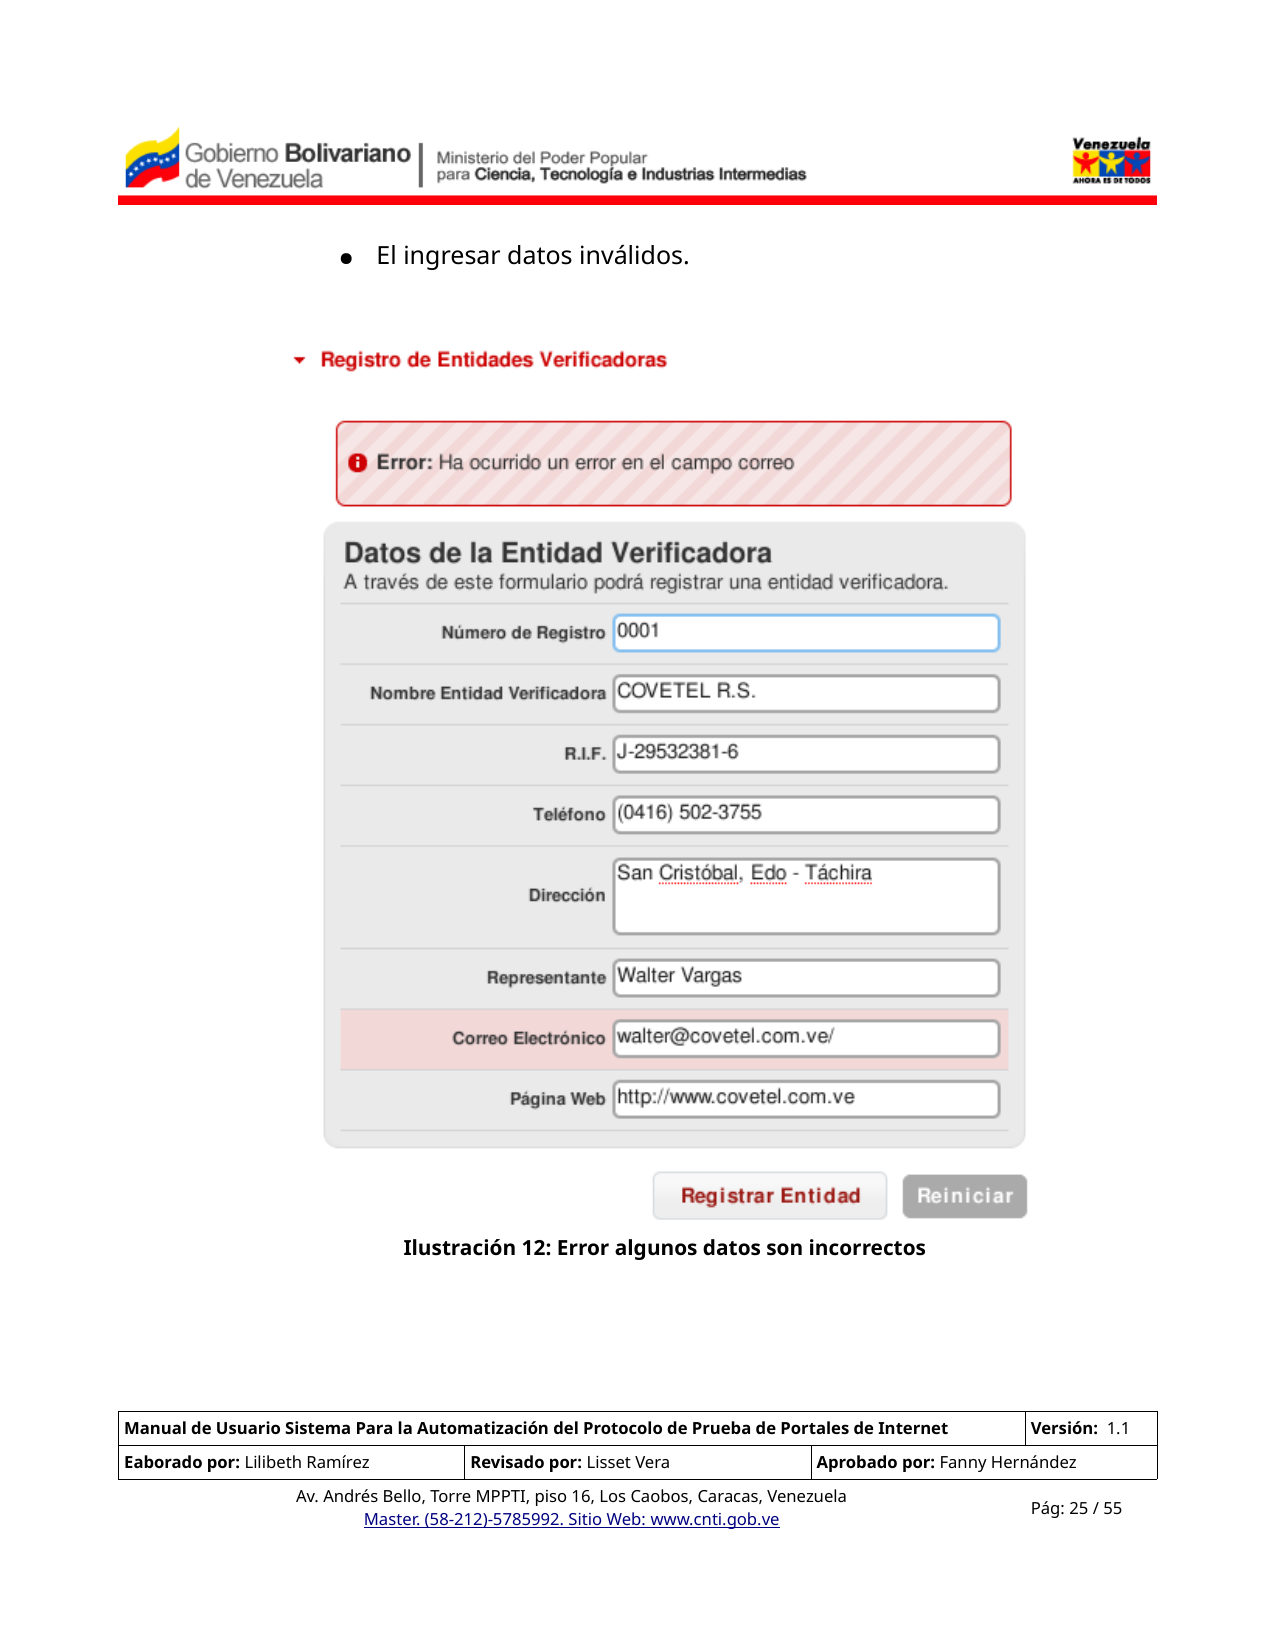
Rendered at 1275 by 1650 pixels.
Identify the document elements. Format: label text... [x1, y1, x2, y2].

picture [118, 119, 1157, 205]
picture [285, 346, 1046, 1234]
text Ilustración 12: Error algunos datos son incorrectos [277, 335, 1052, 1262]
list El ingresar datos inválidos. [339, 238, 1098, 272]
